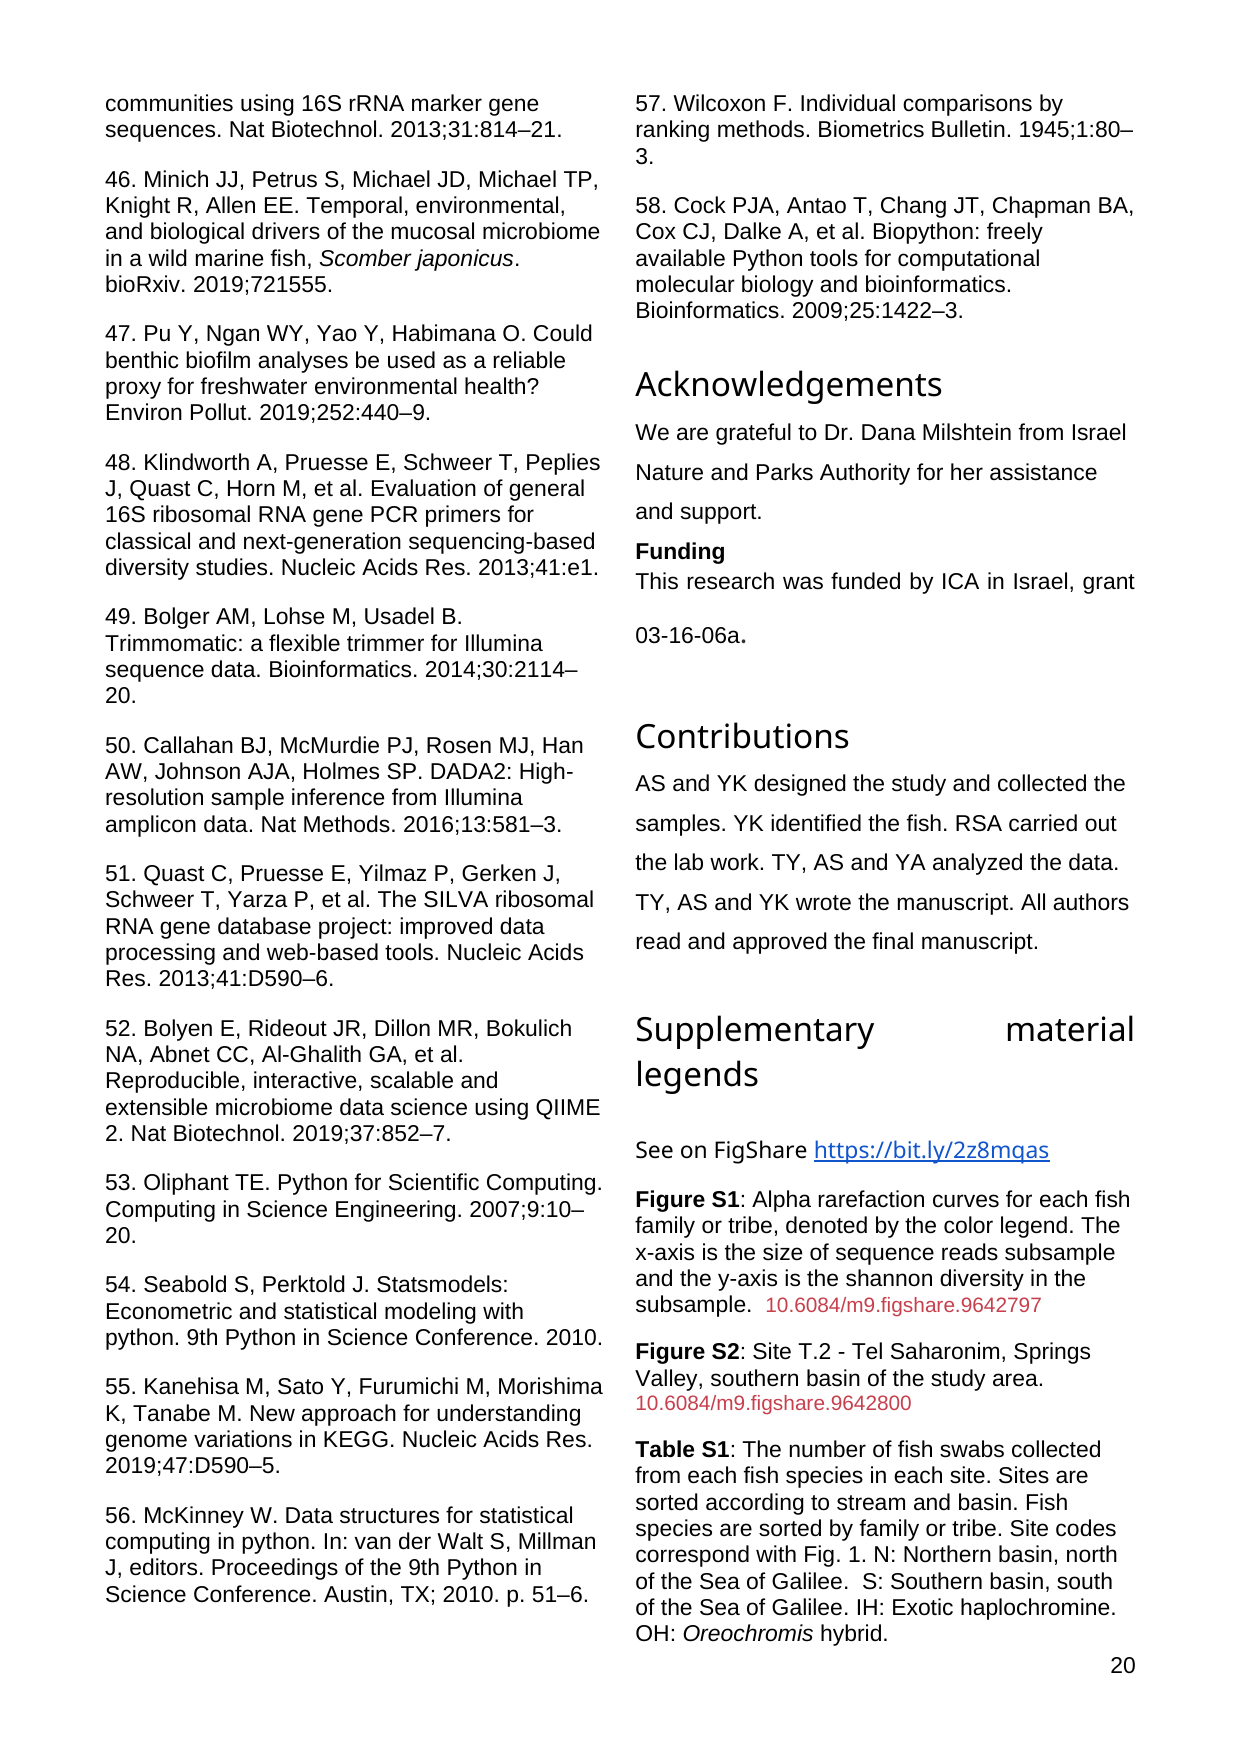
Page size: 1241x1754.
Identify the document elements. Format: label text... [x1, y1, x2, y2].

subtitle Supplementary material legends [635, 1005, 1136, 1096]
text 46. Minich JJ, Petrus S, Michael JD, Michael TP, Knight R, Allen EE. Temporal, environmental, and biological drivers of the mucosal microbiome in a wild marine fish, Scomber japonicus. bioRxiv. 2019;721555. [105, 166, 605, 297]
text Table S1: The number of fish swabs collected from each fish species in each site. Sites are sorted according to stream and basin. Fish species are sorted by family or tribe. Site codes correspond with Fig. 1. N: Northern basin, north of the Sea of Galilee. S: Southern basin, south of the Sea of Galilee. IH: Exotic haplochromine. OH: Oreochromis hybrid. [635, 1436, 1136, 1647]
subtitle Contributions [635, 712, 1136, 758]
text communities using 16S rRNA marker gene sequences. Nat Biotechnol. 2013;31:814–21. [105, 90, 605, 143]
text Figure S1: Alpha rarefaction curves for each fish family or tribe, denoted by the color legend. The x-axis is the size of sequence reads subsample and the y-axis is the shannon diversity in the subsample. 10.6084/m9.figshare.9642797 [635, 1186, 1136, 1317]
text 53. Oliphant TE. Python for Scientific Computing. Computing in Science Engineering. 2007;9:10–20. [105, 1169, 605, 1248]
text AS and YK designed the study and collected the samples. YK identified the fish. RSA carried out the lab work. TY, AS and YA analyzed the data. TY, AS and YK wrote the manuscript. All authors read and approved the final manuscript. [635, 770, 1136, 955]
text This research was funded by ICA in Israel, grant 03-16-06a. [635, 568, 1136, 652]
text 51. Quast C, Pruesse E, Yilmaz P, Gerken J, Schweer T, Yarza P, et al. The SILVA ribosomal RNA gene database project: improved data processing and web-based tools. Nucleic Acids Res. 2013;41:D590–6. [105, 860, 605, 992]
subtitle Acknowledgements [635, 361, 1136, 407]
text See on FigShare https://bit.ly/2z8mqas [635, 1134, 1136, 1165]
text 47. Pu Y, Ngan WY, Yao Y, Habimana O. Could benthic biofilm analyses be used as a reliable proxy for freshwater environmental health? Environ Pollut. 2019;252:440–9. [105, 320, 605, 426]
text 50. Callahan BJ, McMurdie PJ, Rosen MJ, Han AW, Johnson AJA, Holmes SP. DADA2: High-resolution sample inference from Illumina amplicon data. Nat Methods. 2016;13:581–3. [105, 732, 605, 837]
text 58. Cock PJA, Antao T, Chang JT, Chapman BA, Cox CJ, Dalke A, et al. Biopython: freely available Python tools for computational molecular biology and bioinformatics. Bioinformatics. 2009;25:1422–3. [635, 192, 1136, 324]
text 49. Bolger AM, Lohse M, Usadel B. Trimmomatic: a flexible trimmer for Illumina sequence data. Bioinformatics. 2014;30:2114–20. [105, 603, 605, 709]
text Funding [635, 538, 1136, 564]
text 52. Bolyen E, Rideout JR, Dillon MR, Bokulich NA, Abnet CC, Al-Ghalith GA, et al. Reproducible, interactive, scalable and extensible microbiome data science using QIIME 2. Nat Biotechnol. 2019;37:852–7. [105, 1015, 605, 1146]
text 56. McKinney W. Data structures for statistical computing in python. In: van der Walt S, Millman J, editors. Proceedings of the 9th Python in Science Conference. Austin, TX; 2010. p. 51–6. [105, 1502, 605, 1607]
text Figure S2: Site T.2 - Tel Saharonim, Springs Valley, southern basin of the study area. 10.6084/m9.figshare.9642800 [635, 1338, 1136, 1415]
text 54. Seabold S, Perktold J. Statsmodels: Econometric and statistical modeling with python. 9th Python in Science Conference. 2010. [105, 1271, 605, 1350]
text 48. Klindworth A, Pruesse E, Schweer T, Peplies J, Quast C, Horn M, et al. Evaluation of general 16S ribosomal RNA gene PCR primers for classical and next-generation sequencing-based diversity studies. Nucleic Acids Res. 2013;41:e1. [105, 449, 605, 580]
text 57. Wilcoxon F. Individual comparisons by ranking methods. Biometrics Bulletin. 1945;1:80–3. [635, 90, 1136, 169]
text 55. Kanehisa M, Sato Y, Furumichi M, Morishima K, Tanabe M. New approach for understanding genome variations in KEGG. Nucleic Acids Res. 2019;47:D590–5. [105, 1373, 605, 1479]
text We are grateful to Dr. Dana Milshtein from Israel Nature and Parks Authority for her assistance and support. [635, 419, 1136, 524]
